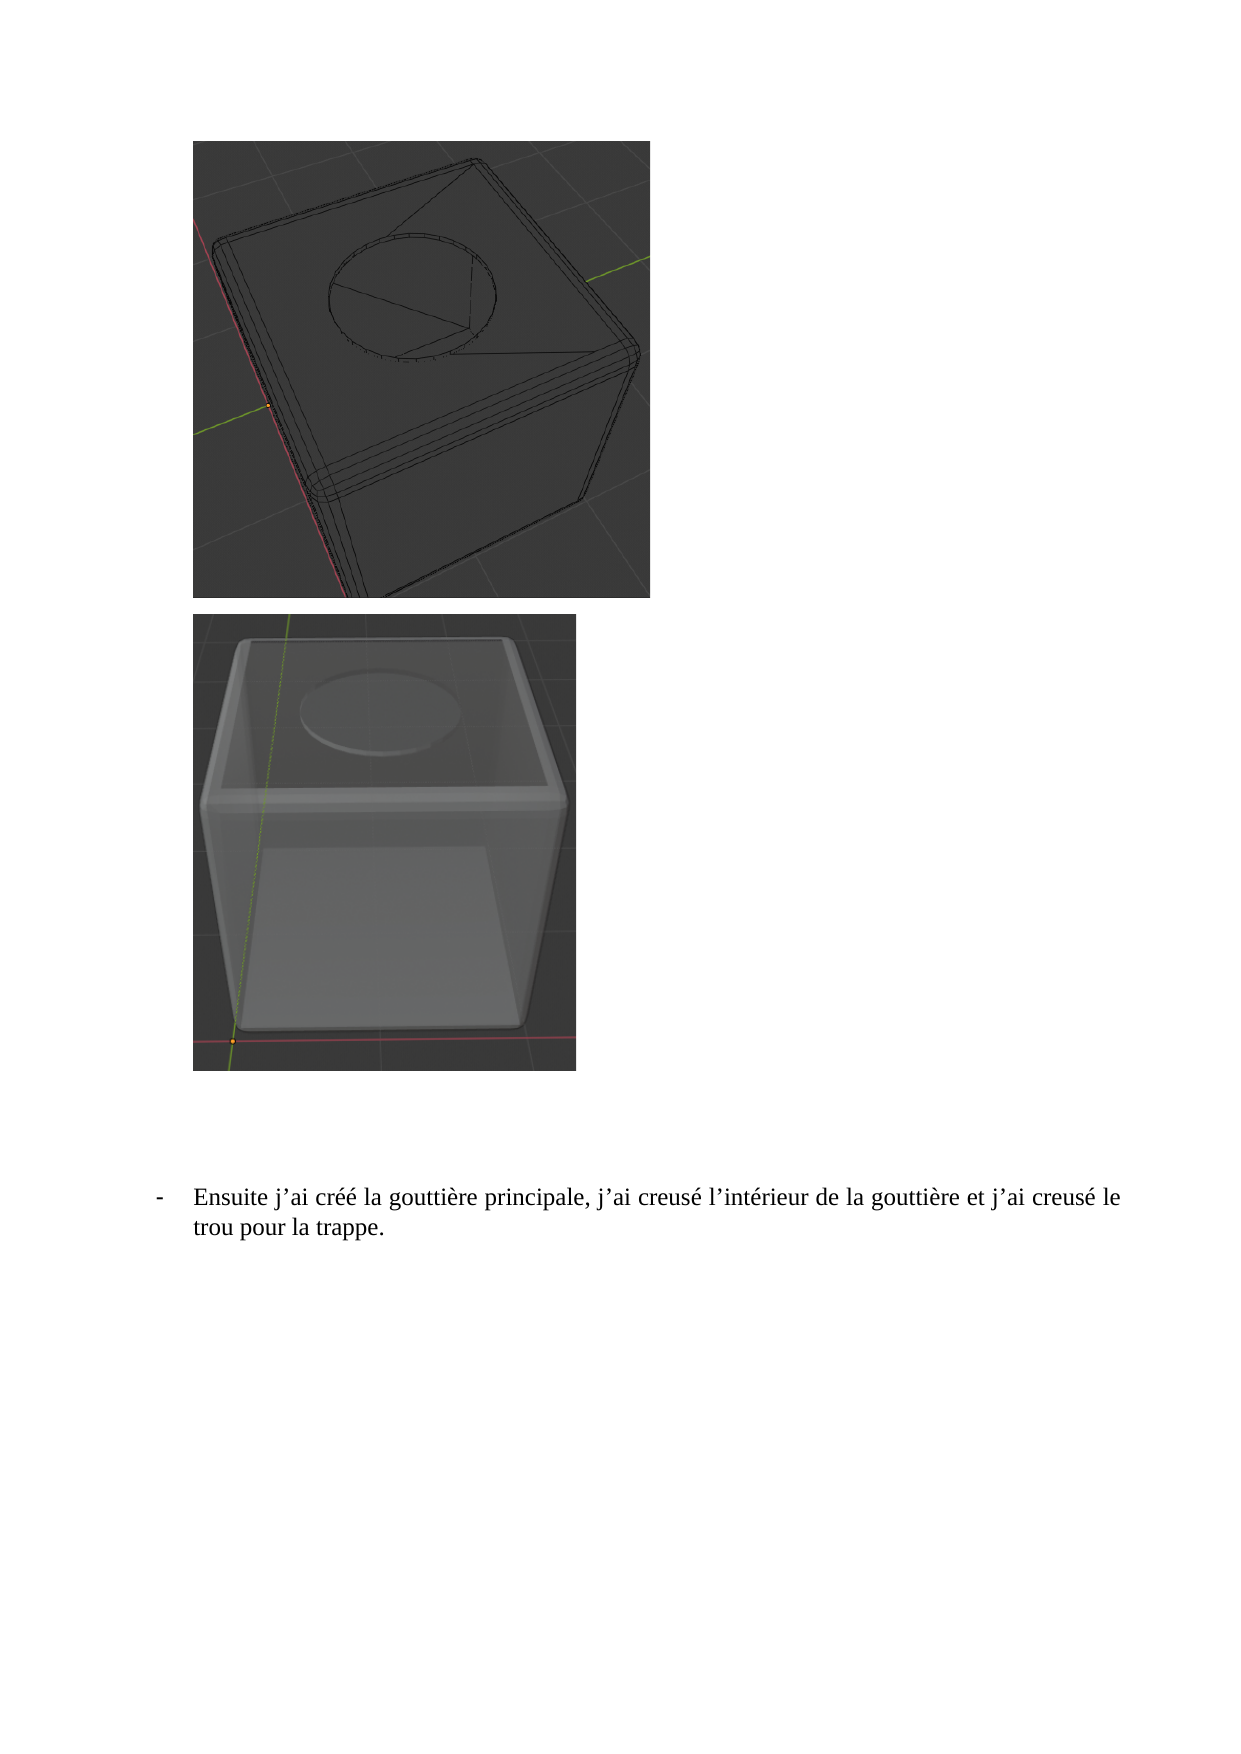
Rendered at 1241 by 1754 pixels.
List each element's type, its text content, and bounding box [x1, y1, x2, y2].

picture [193, 614, 577, 1071]
picture [193, 141, 651, 598]
list Ensuite j’ai créé la gouttière principale, j’ai creusé l’intérieur de la gouttière et j’ai creusé le trou pour la trappe. [156, 1178, 1122, 1241]
